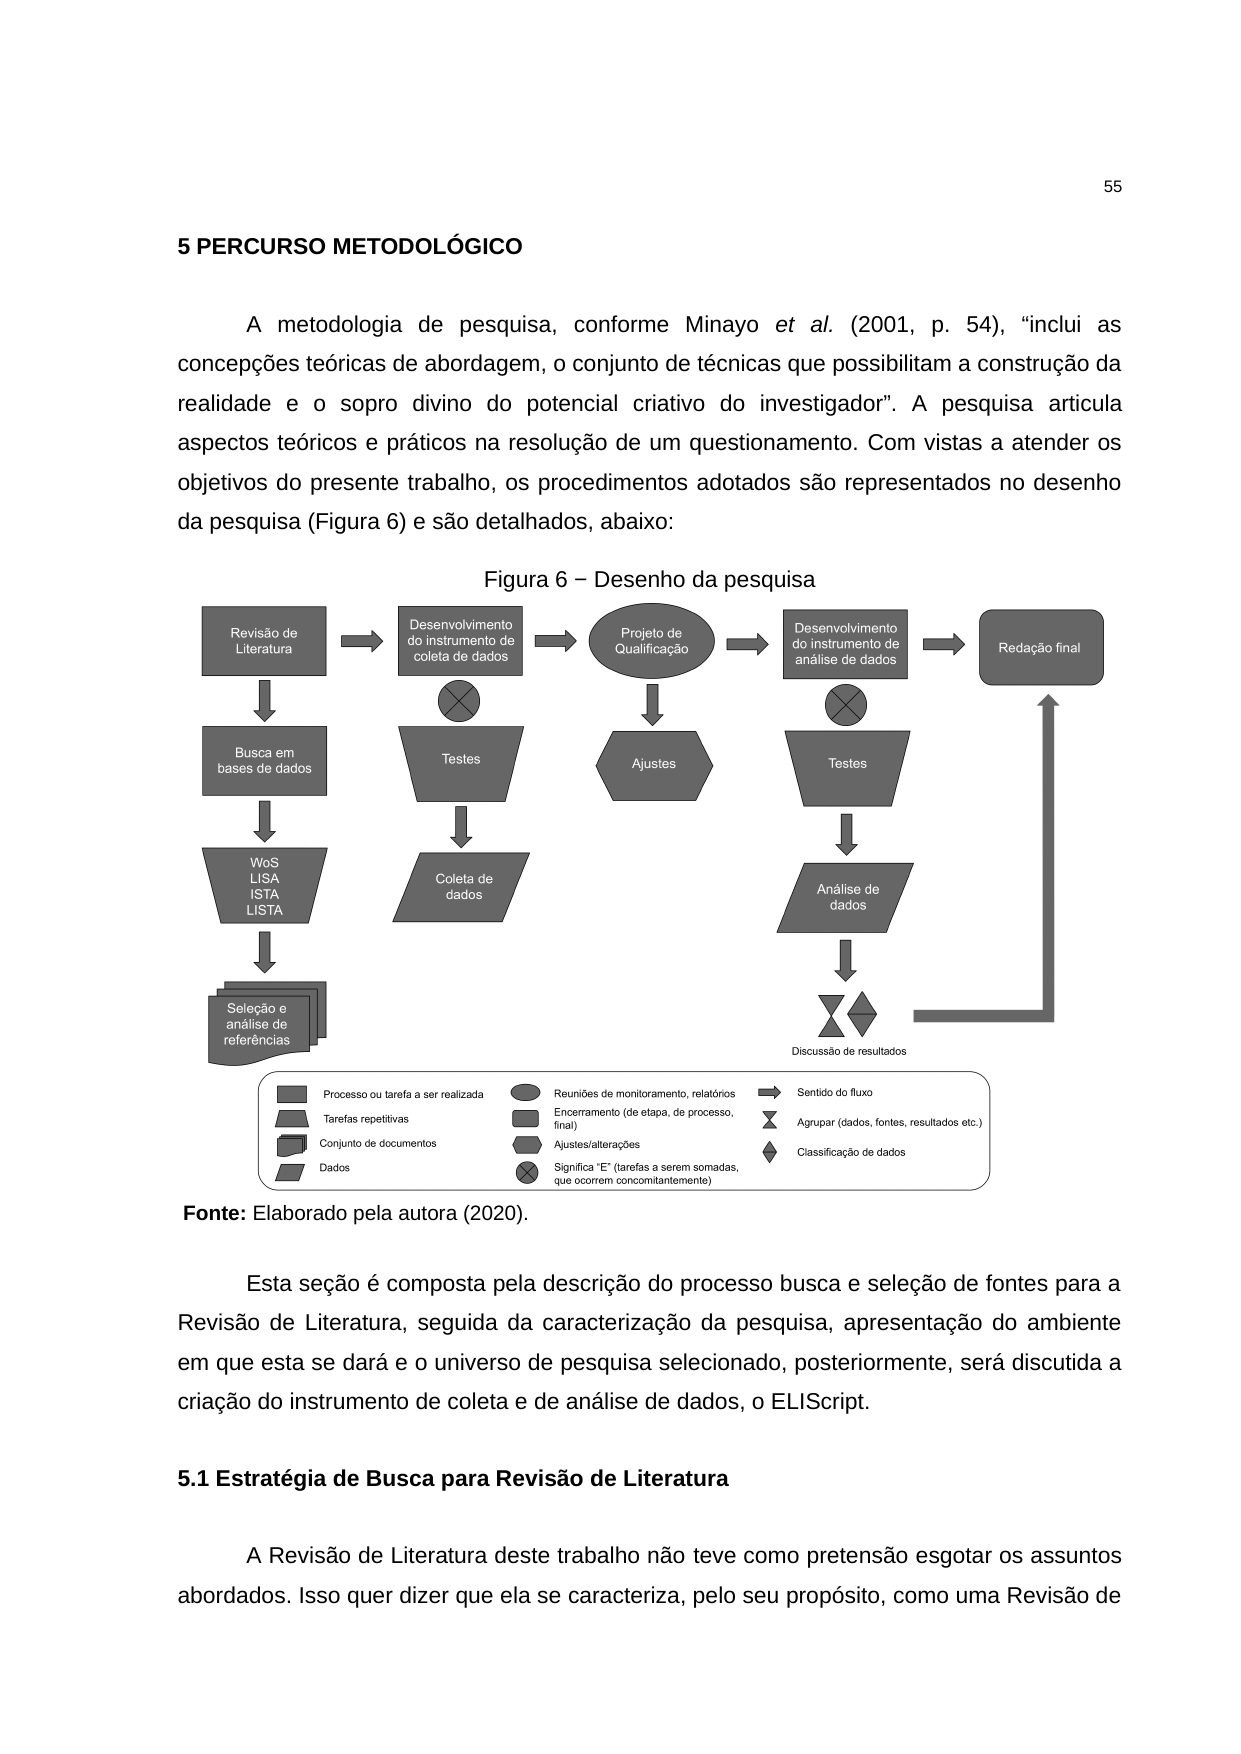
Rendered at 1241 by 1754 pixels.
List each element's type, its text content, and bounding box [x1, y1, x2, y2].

picture [182, 594, 1117, 1199]
text A metodologia de pesquisa, conforme Minayo et al. (2001, p. 54), “inclui as concepções teóricas de abordagem, o conjunto de técnicas que possibilitam a construção da realidade e o sopro divino do potencial criativo do investigador”. A pesquisa articula aspectos teóricos e práticos na resolução de um questionamento. Com vistas a atender os objetivos do presente trabalho, os procedimentos adotados são representados no desenho da pesquisa (Figura 6) e são detalhados, abaixo: [177, 311, 1122, 534]
subtitle 5 PERCURSO METODOLÓGICO [177, 233, 1122, 260]
subtitle 5.1 Estratégia de Busca para Revisão de Literatura [177, 1465, 1122, 1492]
text Esta seção é composta pela descrição do processo busca e seleção de fontes para a Revisão de Literatura, seguida da caracterização da pesquisa, apresentação do ambiente em que esta se dará e o universo de pesquisa selecionado, posteriormente, será discutida a criação do instrumento de coleta e de análise de dados, o ELIScript. [177, 1270, 1122, 1415]
text A Revisão de Literatura deste trabalho não teve como pretensão esgotar os assuntos abordados. Isso quer dizer que ela se caracteriza, pelo seu propósito, como uma Revisão de [177, 1542, 1122, 1608]
table_header Fonte: Elaborado pela autora (2020). [177, 548, 1122, 1230]
